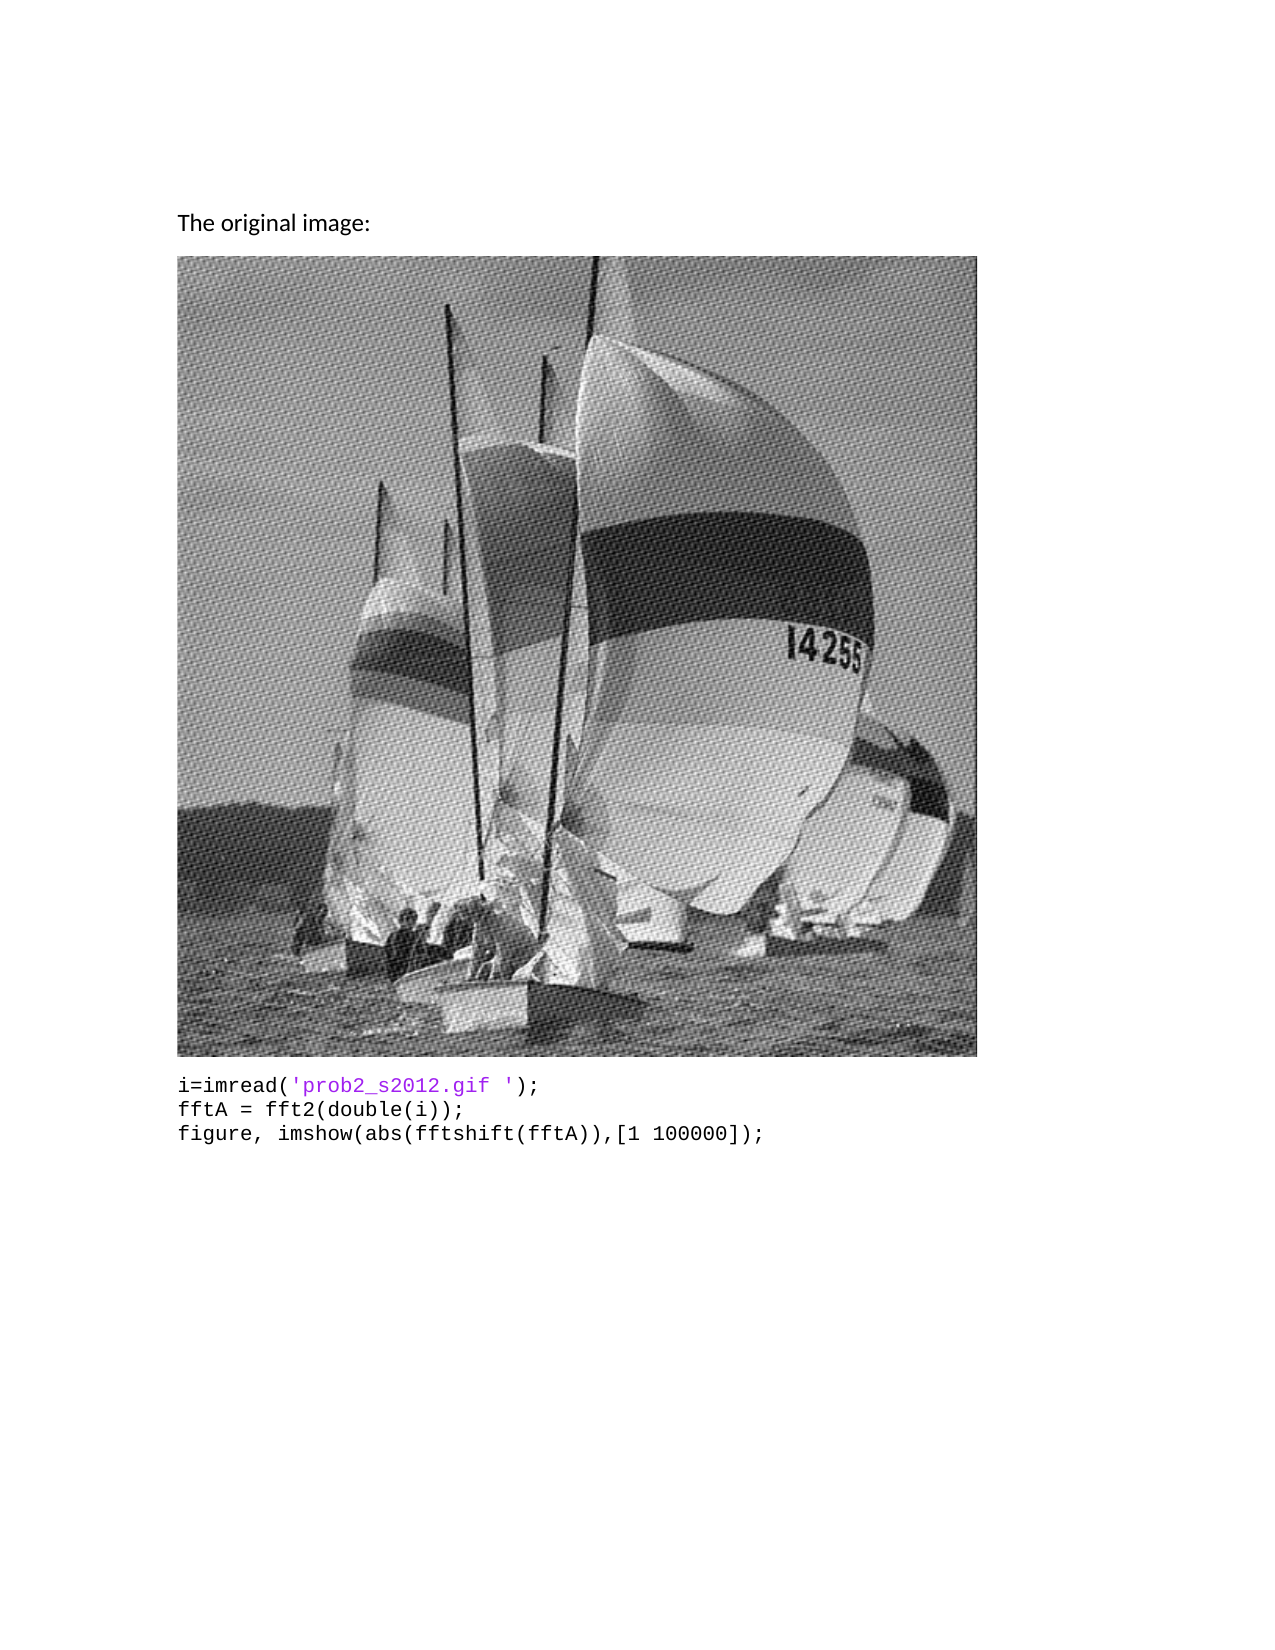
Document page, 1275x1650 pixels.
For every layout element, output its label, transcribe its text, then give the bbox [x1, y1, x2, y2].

text figure, imshow(abs(fftshift(fftA)),[1 100000]); [177, 1122, 1098, 1146]
text fftA = fft2(double(i)); [177, 1099, 1098, 1122]
text The original image: [177, 207, 1098, 237]
picture [177, 256, 978, 1057]
text i=imread('prob2_s2012.gif '); [177, 1075, 1098, 1099]
